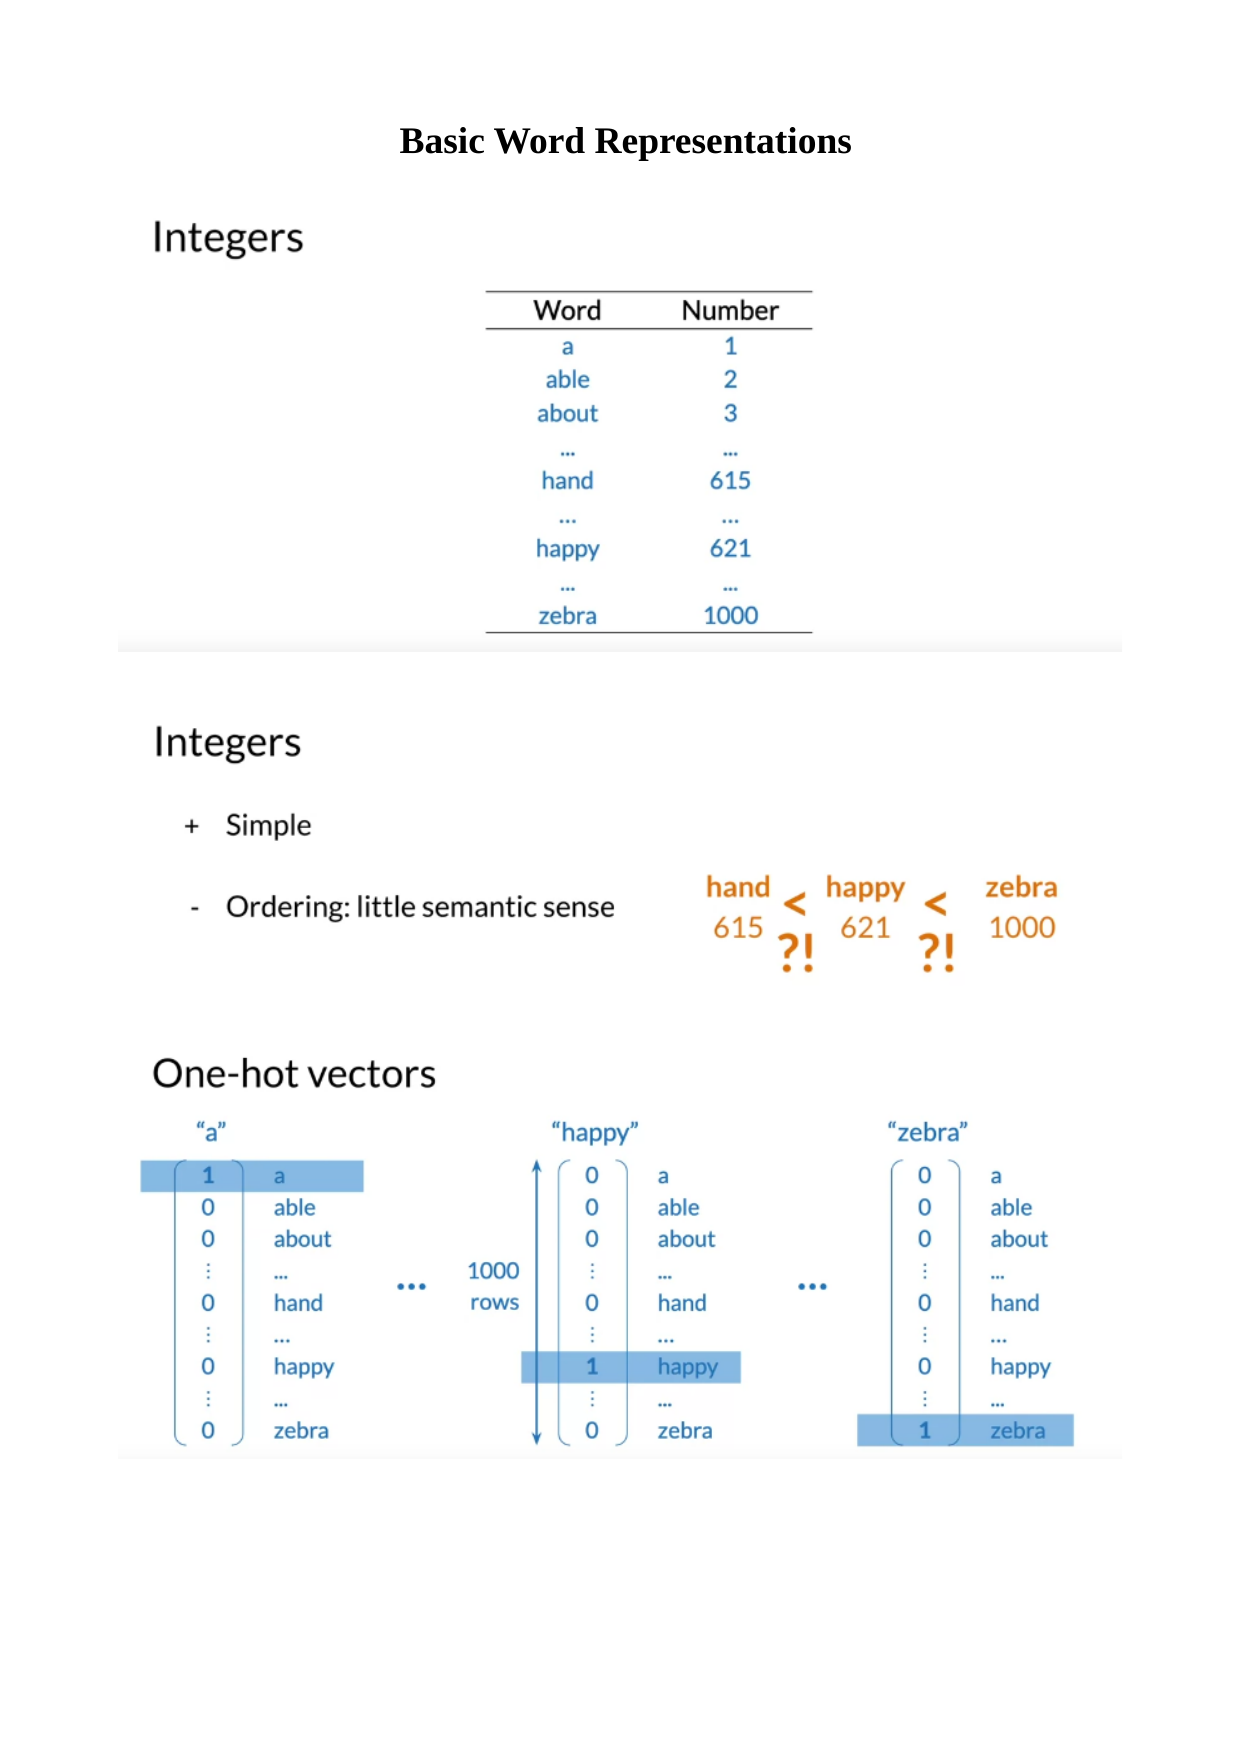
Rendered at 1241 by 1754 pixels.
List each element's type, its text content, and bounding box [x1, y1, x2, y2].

subtitle Basic Word Representations [118, 118, 1122, 161]
picture [118, 1048, 1123, 1459]
picture [118, 709, 1123, 991]
picture [118, 202, 1123, 652]
